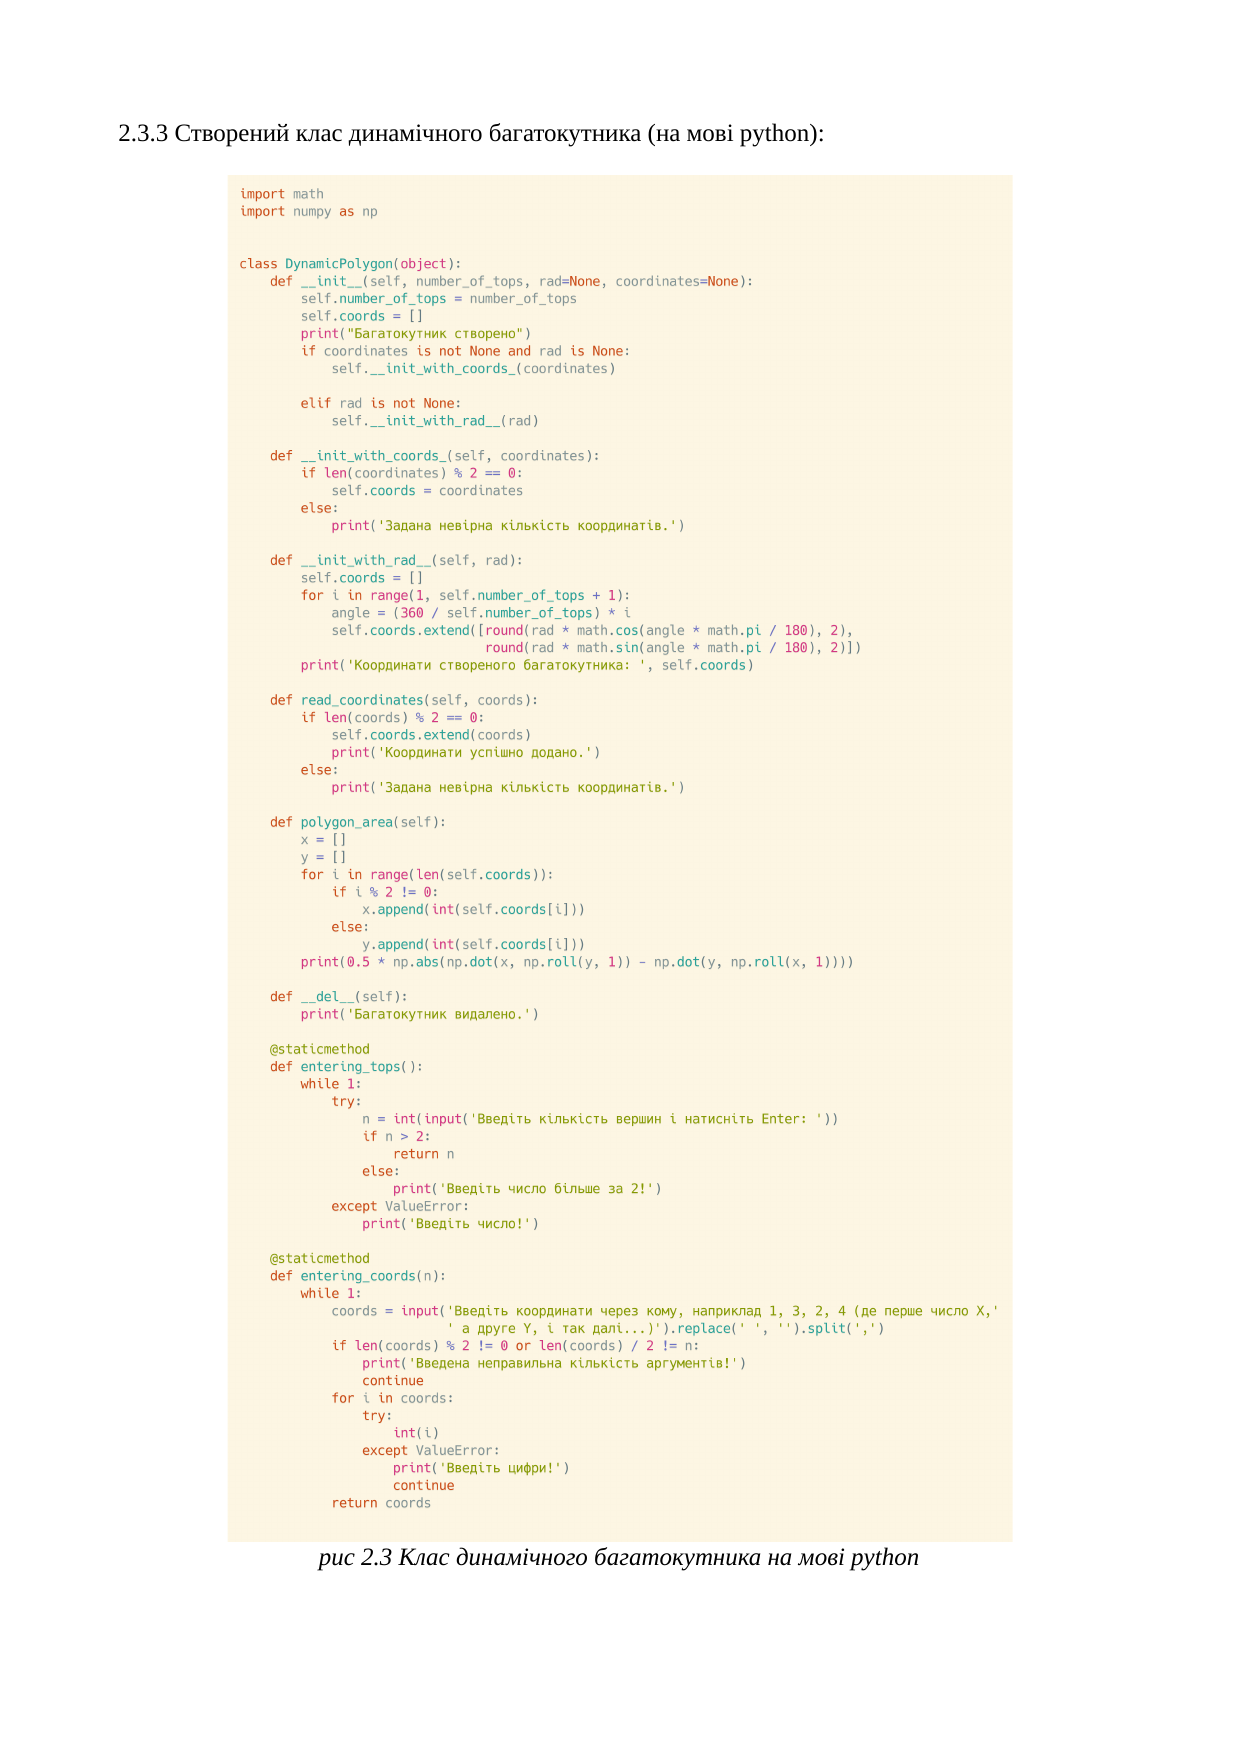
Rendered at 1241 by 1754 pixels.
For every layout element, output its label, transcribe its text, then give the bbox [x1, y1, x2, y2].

text рис 2.3 Клас динамічного багатокутника на мові python [118, 1542, 1122, 1570]
text 2.3.3 Створений клас динамічного багатокутника (на мові python): [118, 118, 1122, 147]
picture [227, 175, 1013, 1542]
